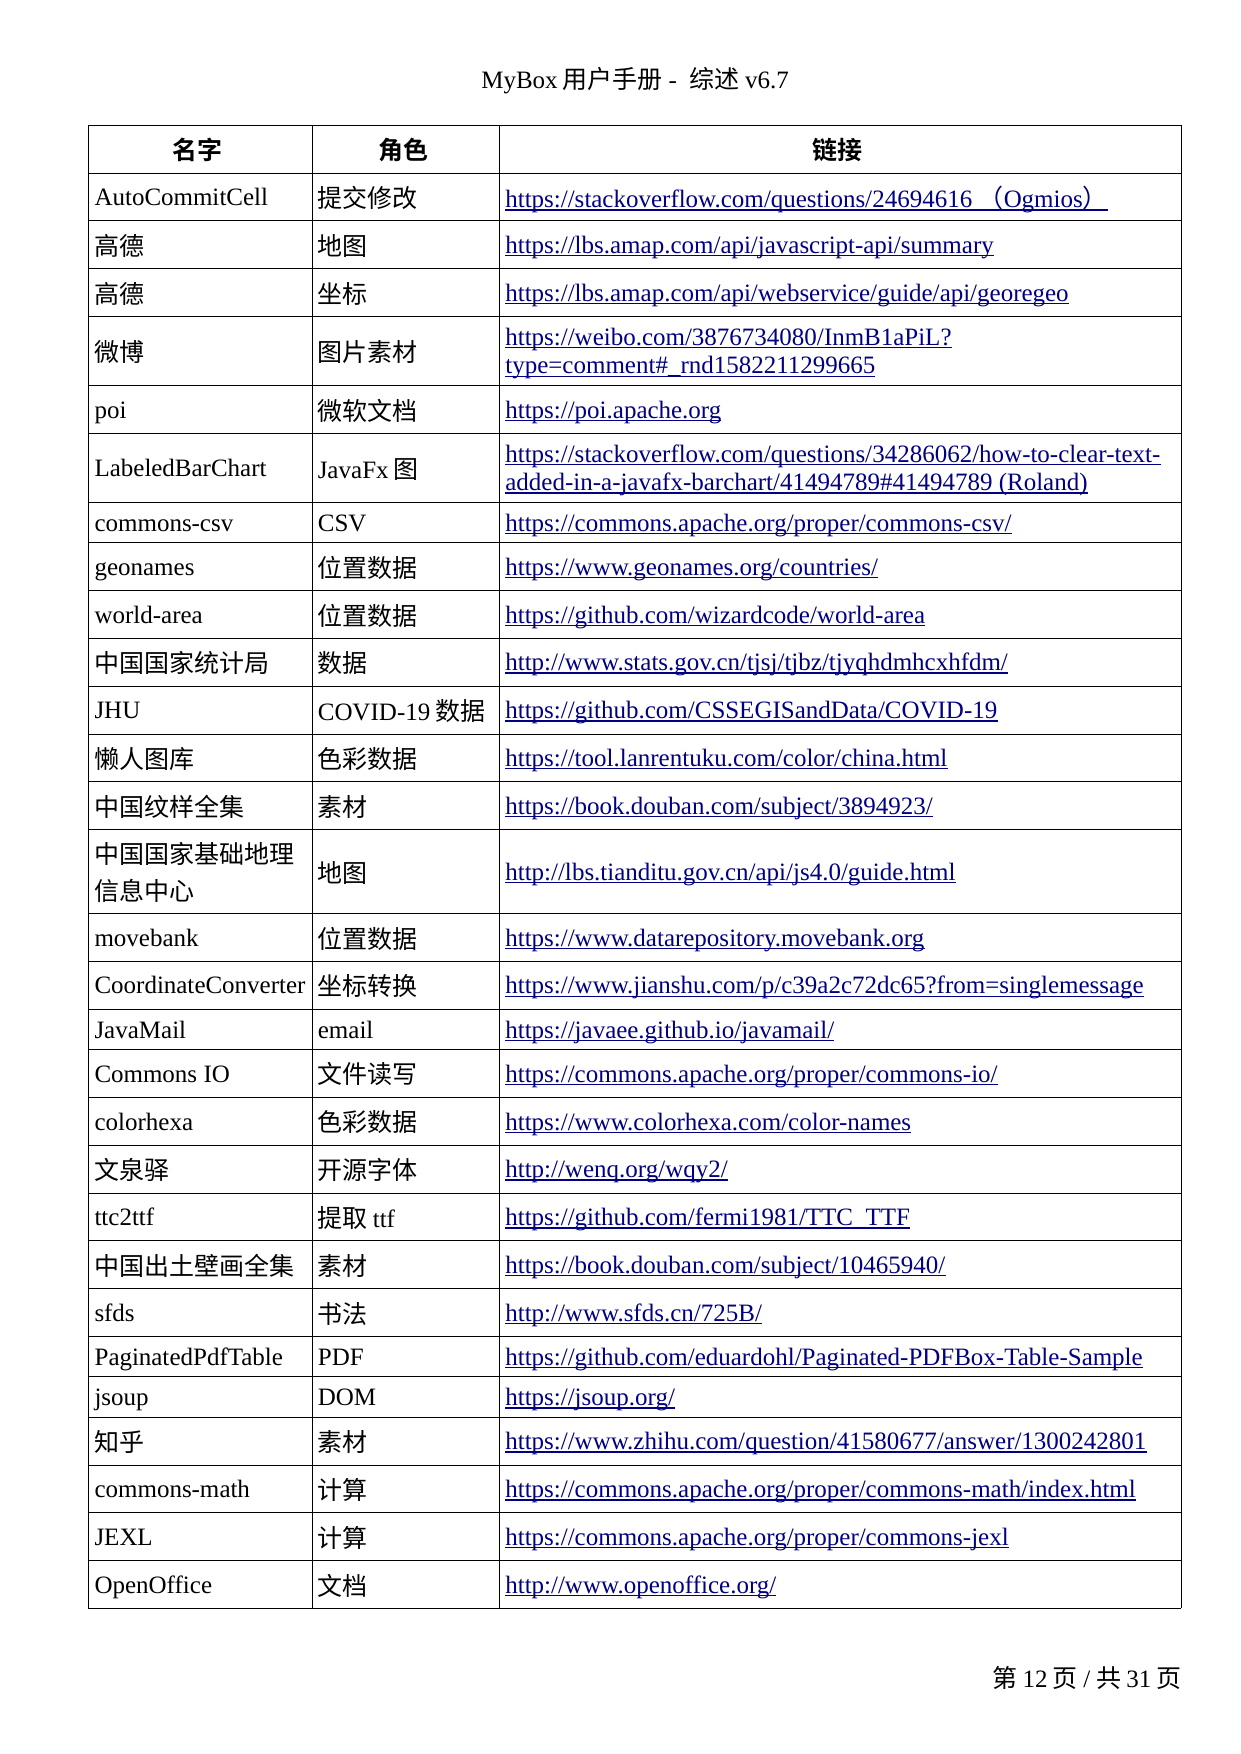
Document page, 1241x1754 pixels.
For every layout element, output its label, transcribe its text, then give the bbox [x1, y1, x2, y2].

table_cell 书法 [313, 1289, 499, 1336]
table_cell https://commons.apache.org/proper/commons-io/ [500, 1050, 1181, 1097]
table_cell http://www.sfds.cn/725B/ [500, 1289, 1181, 1336]
table_header 名字 [89, 126, 312, 173]
table_cell https://jsoup.org/ [500, 1377, 1181, 1417]
table_cell 微博 [89, 317, 312, 385]
table_cell 提交修改 [313, 174, 499, 220]
table_cell https://weibo.com/3876734080/InmB1aPiL?type=comment#_rnd1582211299665 [500, 317, 1181, 385]
table_cell 微软文档 [313, 386, 499, 433]
table_cell https://poi.apache.org [500, 386, 1181, 433]
table_cell CSV [313, 503, 499, 542]
table_cell colorhexa [89, 1098, 312, 1145]
table_cell CoordinateConverter [89, 962, 312, 1009]
table_cell LabeledBarChart [89, 434, 312, 502]
table_cell 坐标 [313, 269, 499, 316]
table_cell poi [89, 386, 312, 433]
table_cell 高德 [89, 269, 312, 316]
table_cell https://stackoverflow.com/questions/34286062/how-to-clear-text-added-in-a-javafx-barchart/41494789#41494789 (Roland) [500, 434, 1181, 502]
table_cell https://commons.apache.org/proper/commons-csv/ [500, 503, 1181, 542]
table_cell AutoCommitCell [89, 174, 312, 220]
table_cell http://wenq.org/wqy2/ [500, 1146, 1181, 1193]
table_cell Commons IO [89, 1050, 312, 1097]
table_cell geonames [89, 543, 312, 590]
table_cell 色彩数据 [313, 1098, 499, 1145]
table_cell 开源字体 [313, 1146, 499, 1193]
table_cell 文件读写 [313, 1050, 499, 1097]
table_cell https://www.zhihu.com/question/41580677/answer/1300242801 [500, 1418, 1181, 1464]
table_cell http://www.openoffice.org/ [500, 1561, 1181, 1608]
table_cell 计算 [313, 1513, 499, 1560]
table_cell 懒人图库 [89, 735, 312, 781]
table_cell COVID-19数据 [313, 687, 499, 733]
table_cell https://javaee.github.io/javamail/ [500, 1010, 1181, 1049]
table_header 链接 [500, 126, 1181, 173]
table_cell 中国出土壁画全集 [89, 1241, 312, 1288]
table_cell sfds [89, 1289, 312, 1336]
table_cell JavaFx图 [313, 434, 499, 502]
table_cell commons-math [89, 1466, 312, 1512]
table_cell 计算 [313, 1466, 499, 1512]
table_cell https://www.jianshu.com/p/c39a2c72dc65?from=singlemessage [500, 962, 1181, 1009]
table_cell email [313, 1010, 499, 1049]
table_cell https://github.com/fermi1981/TTC_TTF [500, 1194, 1181, 1240]
table_cell https://lbs.amap.com/api/webservice/guide/api/georegeo [500, 269, 1181, 316]
table_cell 知乎 [89, 1418, 312, 1464]
table_cell 图片素材 [313, 317, 499, 385]
table_cell 素材 [313, 782, 499, 829]
table_cell https://www.colorhexa.com/color-names [500, 1098, 1181, 1145]
table_cell 位置数据 [313, 914, 499, 961]
table_cell https://www.datarepository.movebank.org [500, 914, 1181, 961]
table_cell https://commons.apache.org/proper/commons-math/index.html [500, 1466, 1181, 1512]
table_cell https://www.geonames.org/countries/ [500, 543, 1181, 590]
table_cell 文泉驿 [89, 1146, 312, 1193]
table_cell 地图 [313, 830, 499, 913]
table_cell 素材 [313, 1418, 499, 1464]
table_cell https://github.com/wizardcode/world-area [500, 591, 1181, 638]
table_cell DOM [313, 1377, 499, 1417]
table_cell 文档 [313, 1561, 499, 1608]
table_cell https://stackoverflow.com/questions/24694616 （Ogmios） [500, 174, 1181, 220]
table_cell JEXL [89, 1513, 312, 1560]
table_cell PaginatedPdfTable [89, 1337, 312, 1376]
table_cell http://lbs.tianditu.gov.cn/api/js4.0/guide.html [500, 830, 1181, 913]
table_cell https://commons.apache.org/proper/commons-jexl [500, 1513, 1181, 1560]
table_cell 素材 [313, 1241, 499, 1288]
table_cell 数据 [313, 639, 499, 686]
table_cell movebank [89, 914, 312, 961]
table_cell 色彩数据 [313, 735, 499, 781]
table_cell 高德 [89, 221, 312, 268]
table_cell https://github.com/eduardohl/Paginated-PDFBox-Table-Sample [500, 1337, 1181, 1376]
table_cell 提取ttf [313, 1194, 499, 1240]
table_cell http://www.stats.gov.cn/tjsj/tjbz/tjyqhdmhcxhfdm/ [500, 639, 1181, 686]
table_cell 位置数据 [313, 543, 499, 590]
table_cell 地图 [313, 221, 499, 268]
table_cell ttc2ttf [89, 1194, 312, 1240]
table_cell 坐标转换 [313, 962, 499, 1009]
table_cell https://book.douban.com/subject/3894923/ [500, 782, 1181, 829]
table_cell https://lbs.amap.com/api/javascript-api/summary [500, 221, 1181, 268]
table_cell OpenOffice [89, 1561, 312, 1608]
table_cell PDF [313, 1337, 499, 1376]
table_cell https://book.douban.com/subject/10465940/ [500, 1241, 1181, 1288]
table_cell 中国国家基础地理信息中心 [89, 830, 312, 913]
table_header 角色 [313, 126, 499, 173]
table_cell commons-csv [89, 503, 312, 542]
table_cell 中国纹样全集 [89, 782, 312, 829]
table_cell world-area [89, 591, 312, 638]
table_cell https://github.com/CSSEGISandData/COVID-19 [500, 687, 1181, 733]
table_cell JHU [89, 687, 312, 733]
table_cell 中国国家统计局 [89, 639, 312, 686]
table_cell JavaMail [89, 1010, 312, 1049]
table_cell 位置数据 [313, 591, 499, 638]
table_cell https://tool.lanrentuku.com/color/china.html [500, 735, 1181, 781]
table_cell jsoup [89, 1377, 312, 1417]
